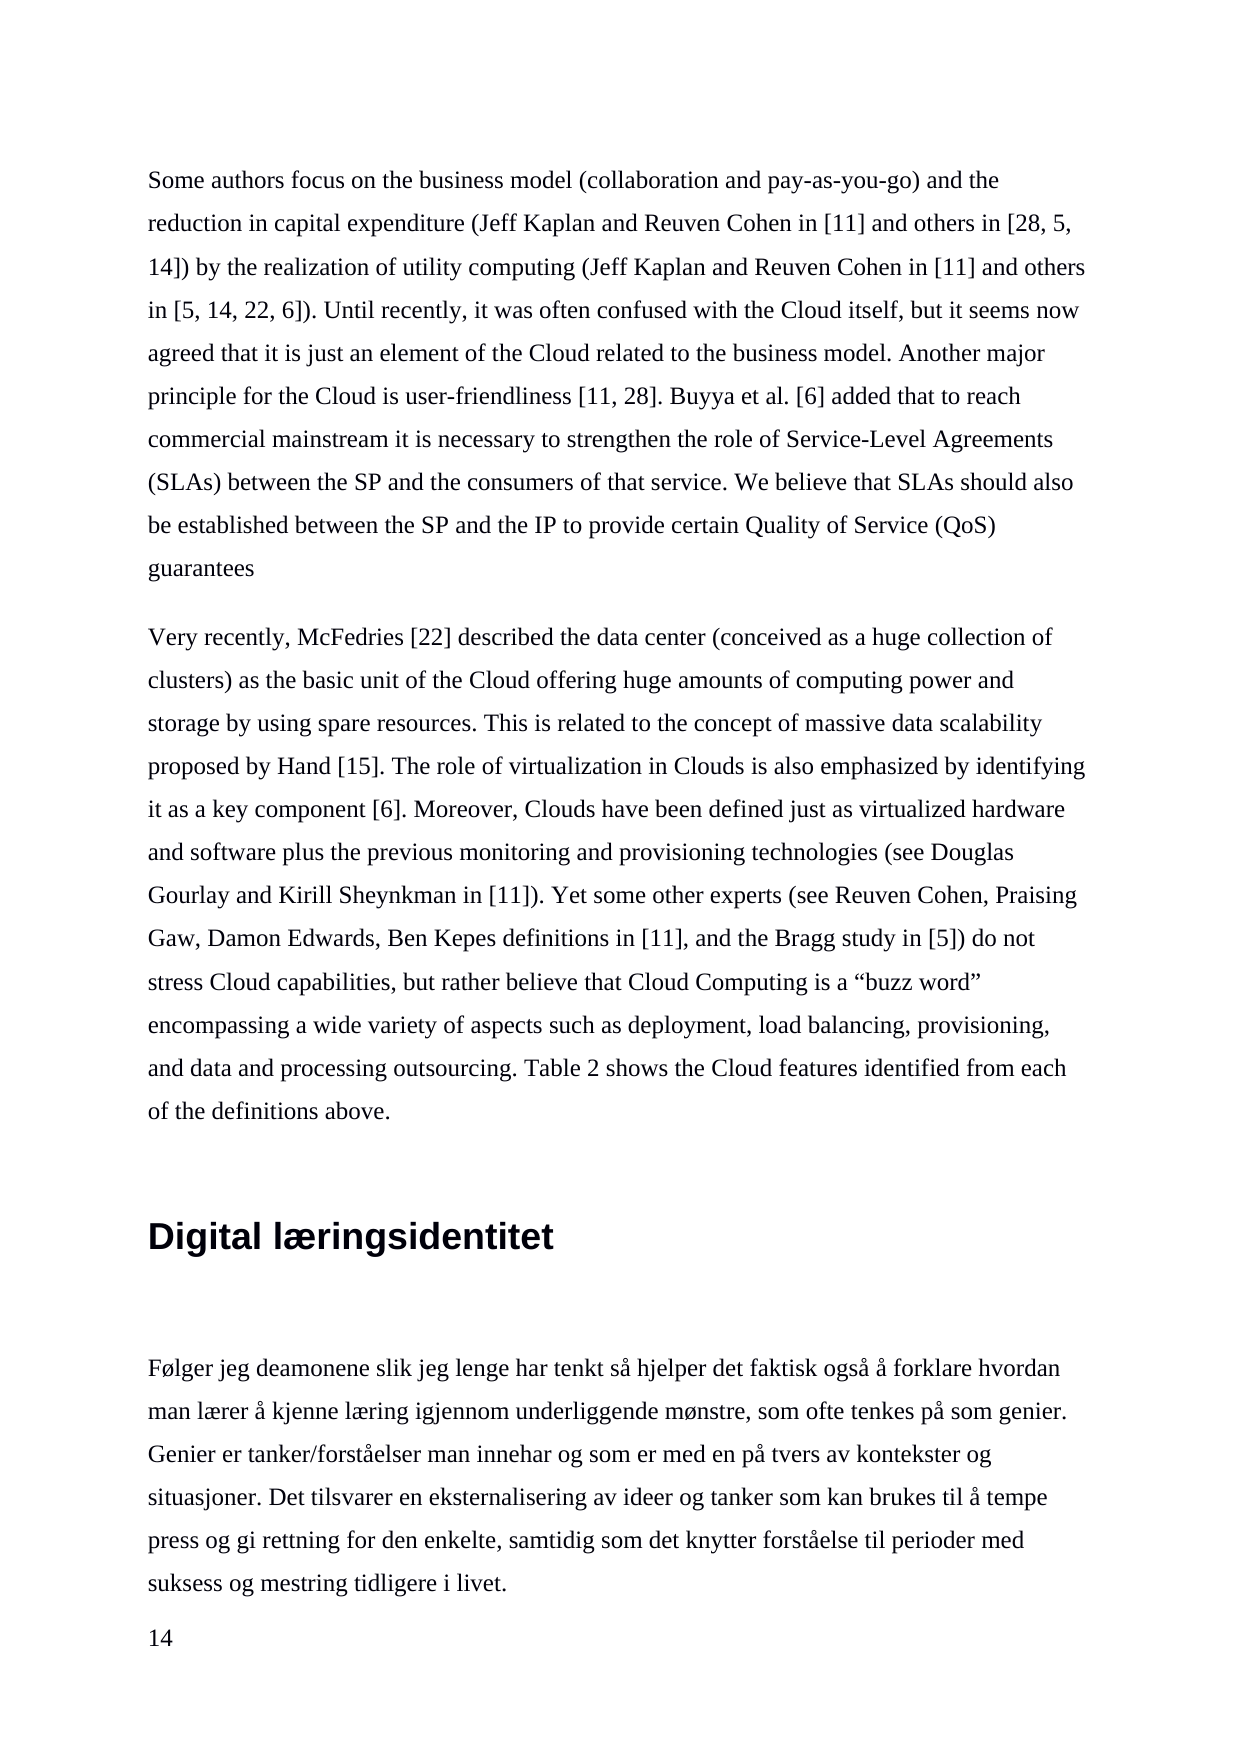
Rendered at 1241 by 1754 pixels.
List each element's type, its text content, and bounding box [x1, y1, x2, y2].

text Very recently, McFedries [22] described the data center (conceived as a huge collection of clusters) as the basic unit of the Cloud offering huge amounts of computing power and storage by using spare resources. This is related to the concept of massive data scalability proposed by Hand [15]. The role of virtualization in Clouds is also emphasized by identifying it as a key component [6]. Moreover, Clouds have been defined just as virtualized hardware and software plus the previous monitoring and provisioning technologies (see Douglas Gourlay and Kirill Sheynkman in [11]). Yet some other experts (see Reuven Cohen, Praising Gaw, Damon Edwards, Ben Kepes definitions in [11], and the Bragg study in [5]) do not stress Cloud capabilities, but rather believe that Cloud Computing is a “buzz word” encompassing a wide variety of aspects such as deployment, load balancing, provisioning, and data and processing outsourcing. Table 2 shows the Cloud features identified from each of the definitions above. [148, 622, 1092, 1125]
text Some authors focus on the business model (collaboration and pay-as-you-go) and the reduction in capital expenditure (Jeff Kaplan and Reuven Cohen in [11] and others in [28, 5, 14]) by the realization of utility computing (Jeff Kaplan and Reuven Cohen in [11] and others in [5, 14, 22, 6]). Until recently, it was often confused with the Cloud itself, but it seems now agreed that it is just an element of the Cloud related to the business model. Another major principle for the Cloud is user-friendliness [11, 28]. Buyya et al. [6] added that to reach commercial mainstream it is necessary to strengthen the role of Service-Level Agreements (SLAs) between the SP and the consumers of that service. We believe that SLAs should also be established between the SP and the IP to provide certain Quality of Service (QoS) guarantees [148, 165, 1092, 582]
text Følger jeg deamonene slik jeg lenge har tenkt så hjelper det faktisk også å forklare hvordan man lærer å kjenne læring igjennom underliggende mønstre, som ofte tenkes på som genier. Genier er tanker/forståelser man innehar og som er med en på tvers av kontekster og situasjoner. Det tilsvarer en eksternalisering av ideer og tanker som kan brukes til å tempe press og gi rettning for den enkelte, samtidig som det knytter forståelse til perioder med suksess og mestring tidligere i livet. [148, 1353, 1092, 1597]
subtitle Digital læringsidentitet [148, 1214, 1092, 1257]
